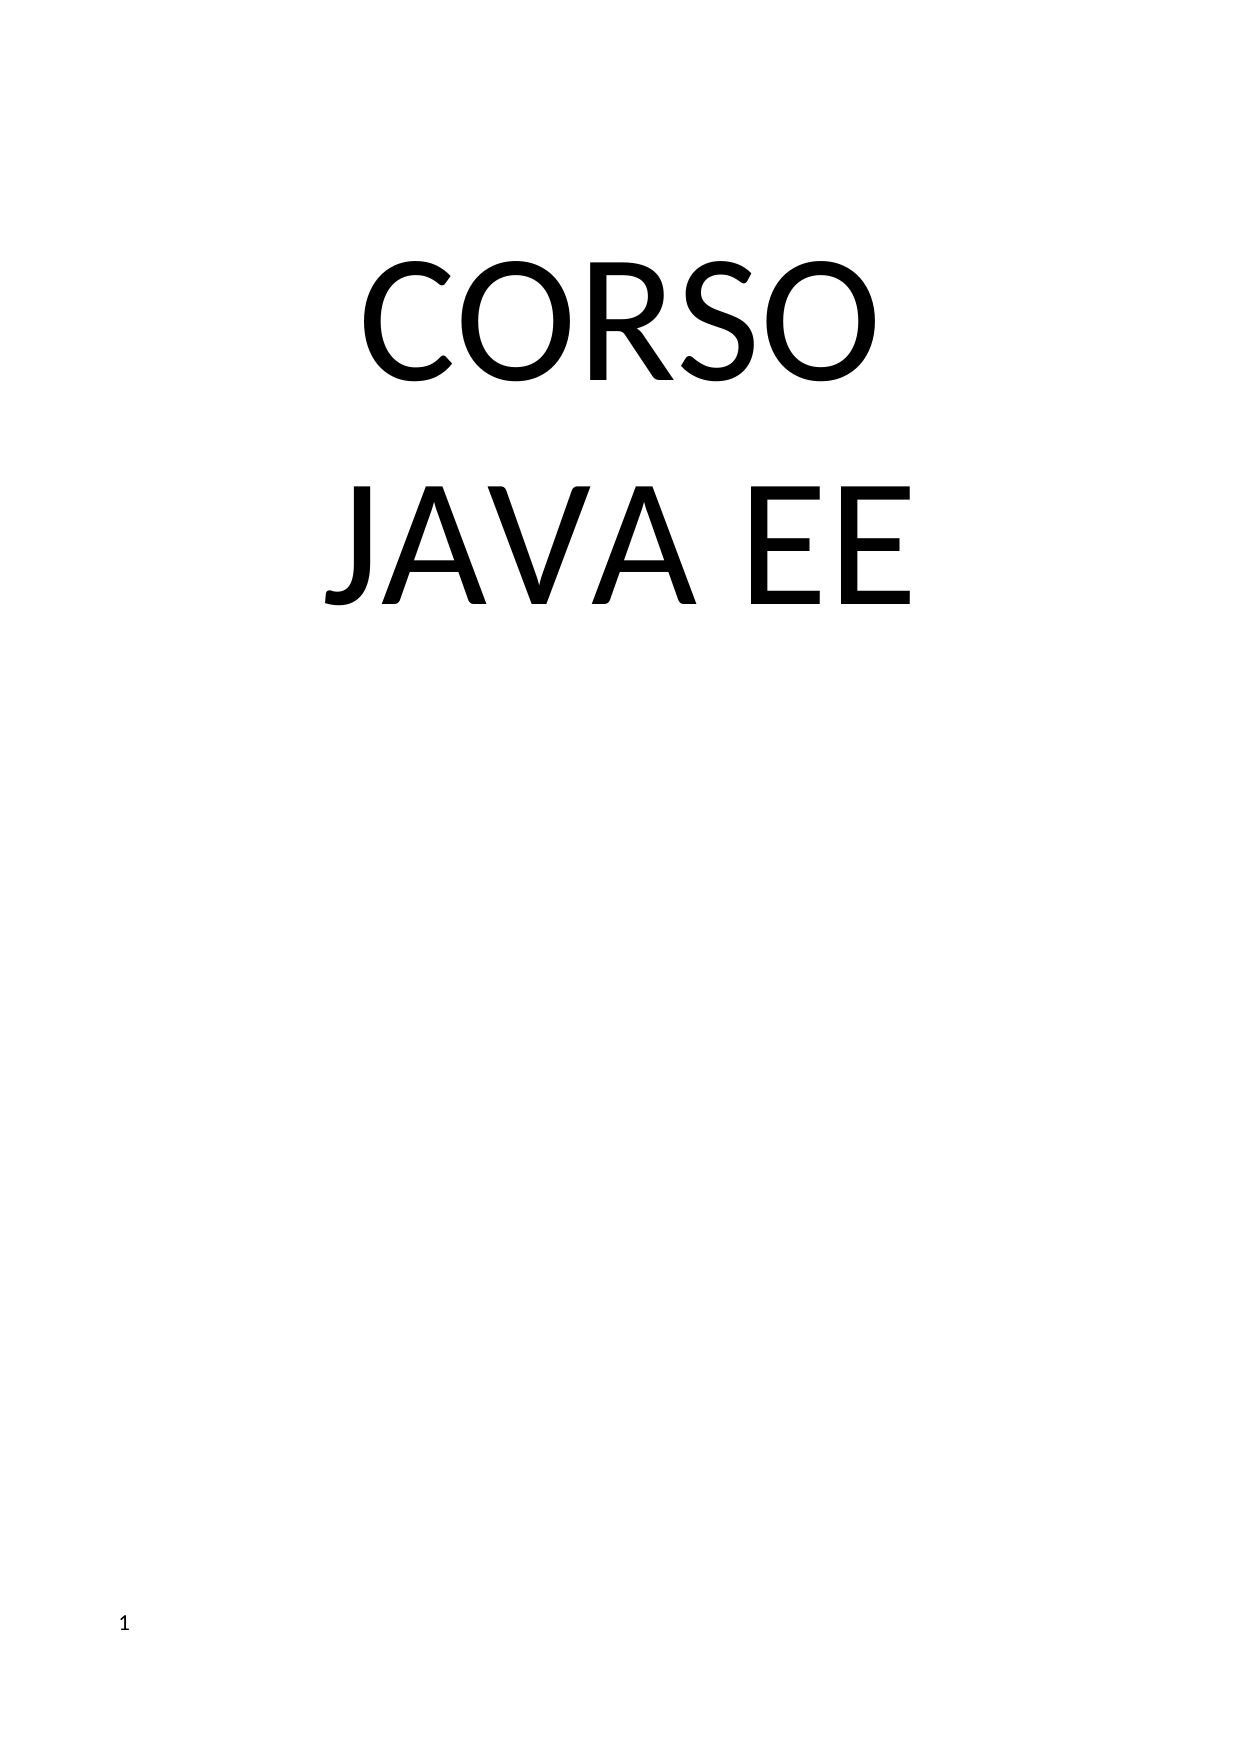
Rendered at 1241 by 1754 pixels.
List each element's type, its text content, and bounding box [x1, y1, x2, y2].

text JAVA EE [118, 426, 1122, 650]
text CORSO [118, 202, 1122, 426]
